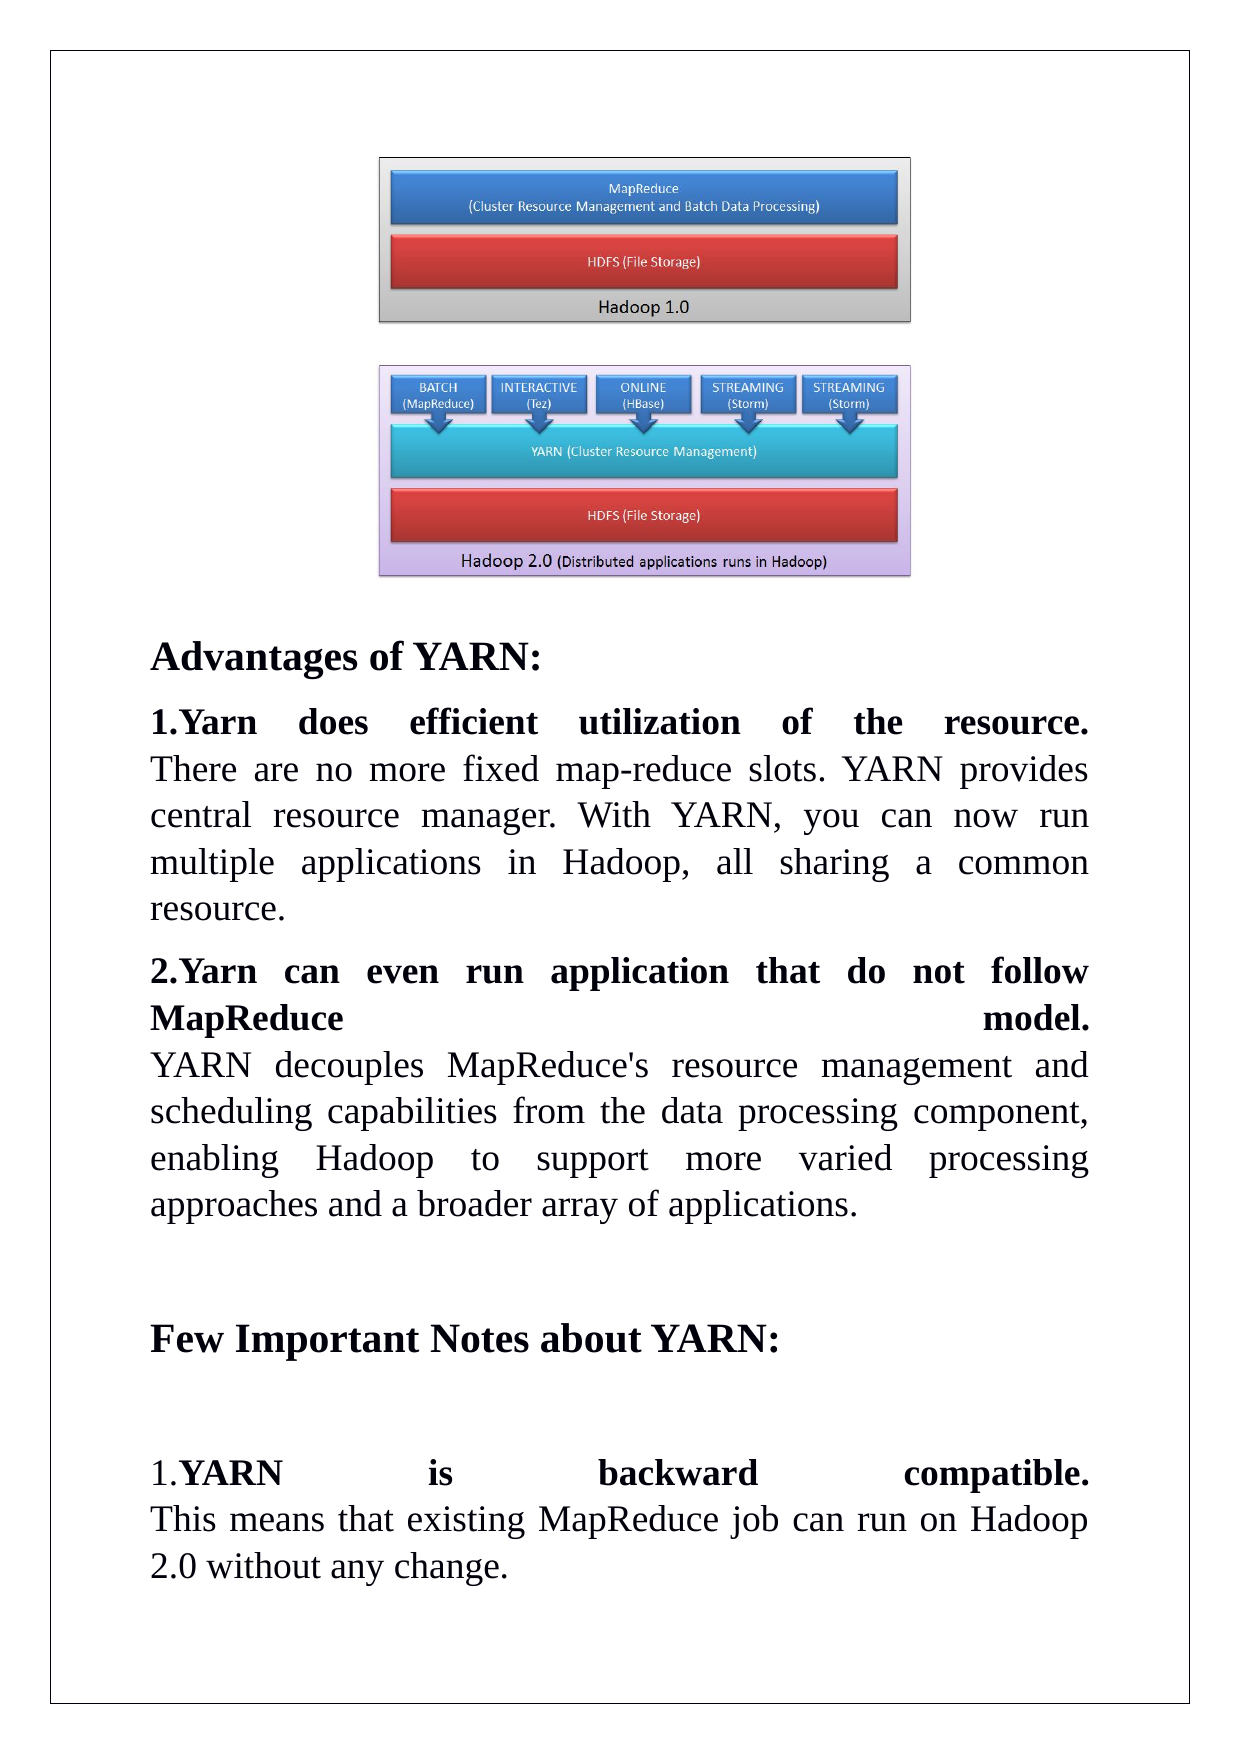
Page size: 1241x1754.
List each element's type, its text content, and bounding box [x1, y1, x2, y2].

text Advantages of YARN: [150, 631, 1090, 679]
text 2.Yarn can even run application that do not follow MapReduce model. YARN decouples MapReduce's resource management and scheduling capabilities from the data processing component, enabling Hadoop to support more varied processing approaches and a broader array of applications. [150, 949, 1090, 1225]
text 1.Yarn does efficient utilization of the resource. There are no more fixed map-reduce slots. YARN provides central resource manager. With YARN, you can now run multiple applications in Hadoop, all sharing a common resource. [150, 699, 1090, 929]
picture [370, 150, 920, 581]
text 1.YARN is backward compatible. This means that existing MapReduce job can run on Hadoop 2.0 without any change. [150, 1450, 1090, 1586]
text Few Important Notes about YARN: [150, 1313, 1090, 1361]
